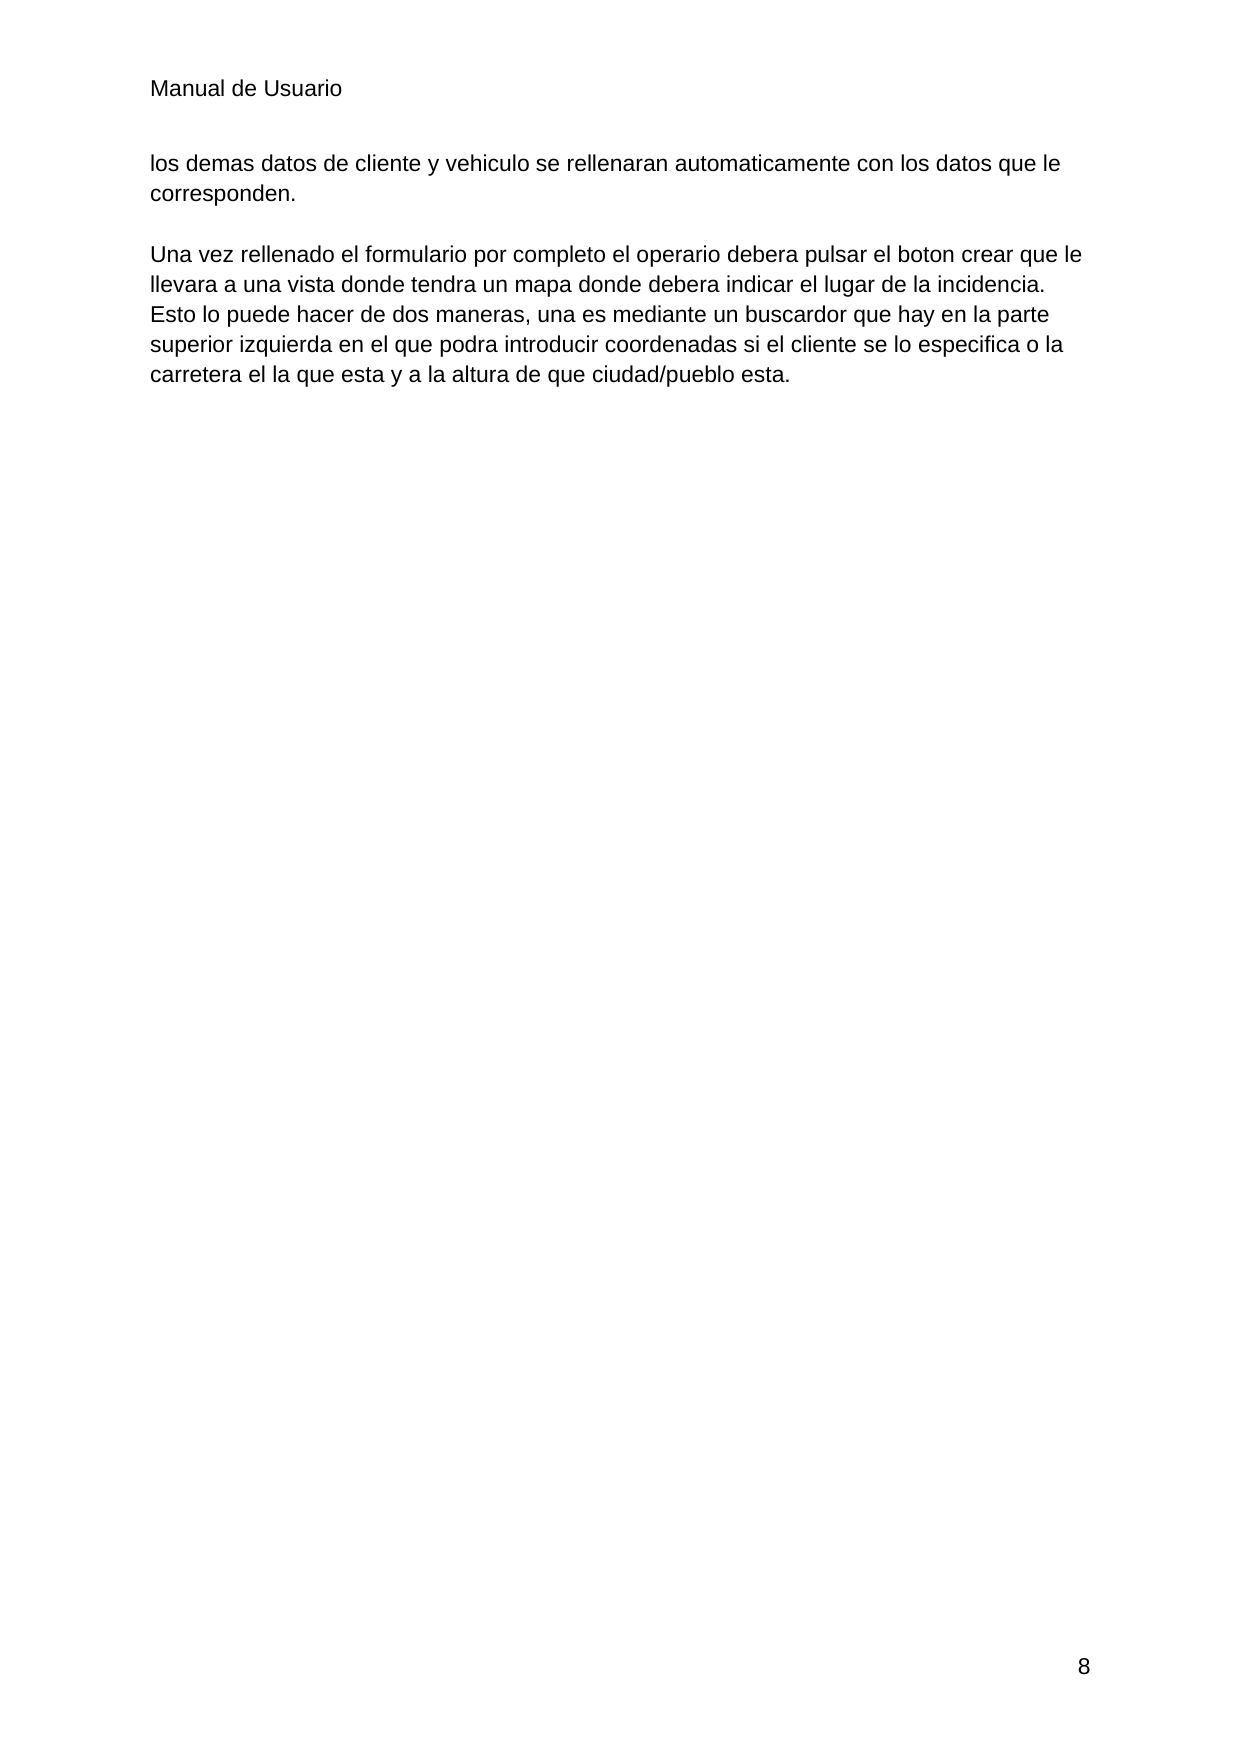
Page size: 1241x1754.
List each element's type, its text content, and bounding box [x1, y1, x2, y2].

text Una vez rellenado el formulario por completo el operario debera pulsar el boton crear que le llevara a una vista donde tendra un mapa donde debera indicar el lugar de la incidencia. Esto lo puede hacer de dos maneras, una es mediante un buscardor que hay en la parte superior izquierda en el que podra introducir coordenadas si el cliente se lo especifica o la carretera el la que esta y a la altura de que ciudad/pueblo esta. [150, 241, 1090, 388]
text los demas datos de cliente y vehiculo se rellenaran automaticamente con los datos que le corresponden. [150, 150, 1090, 207]
